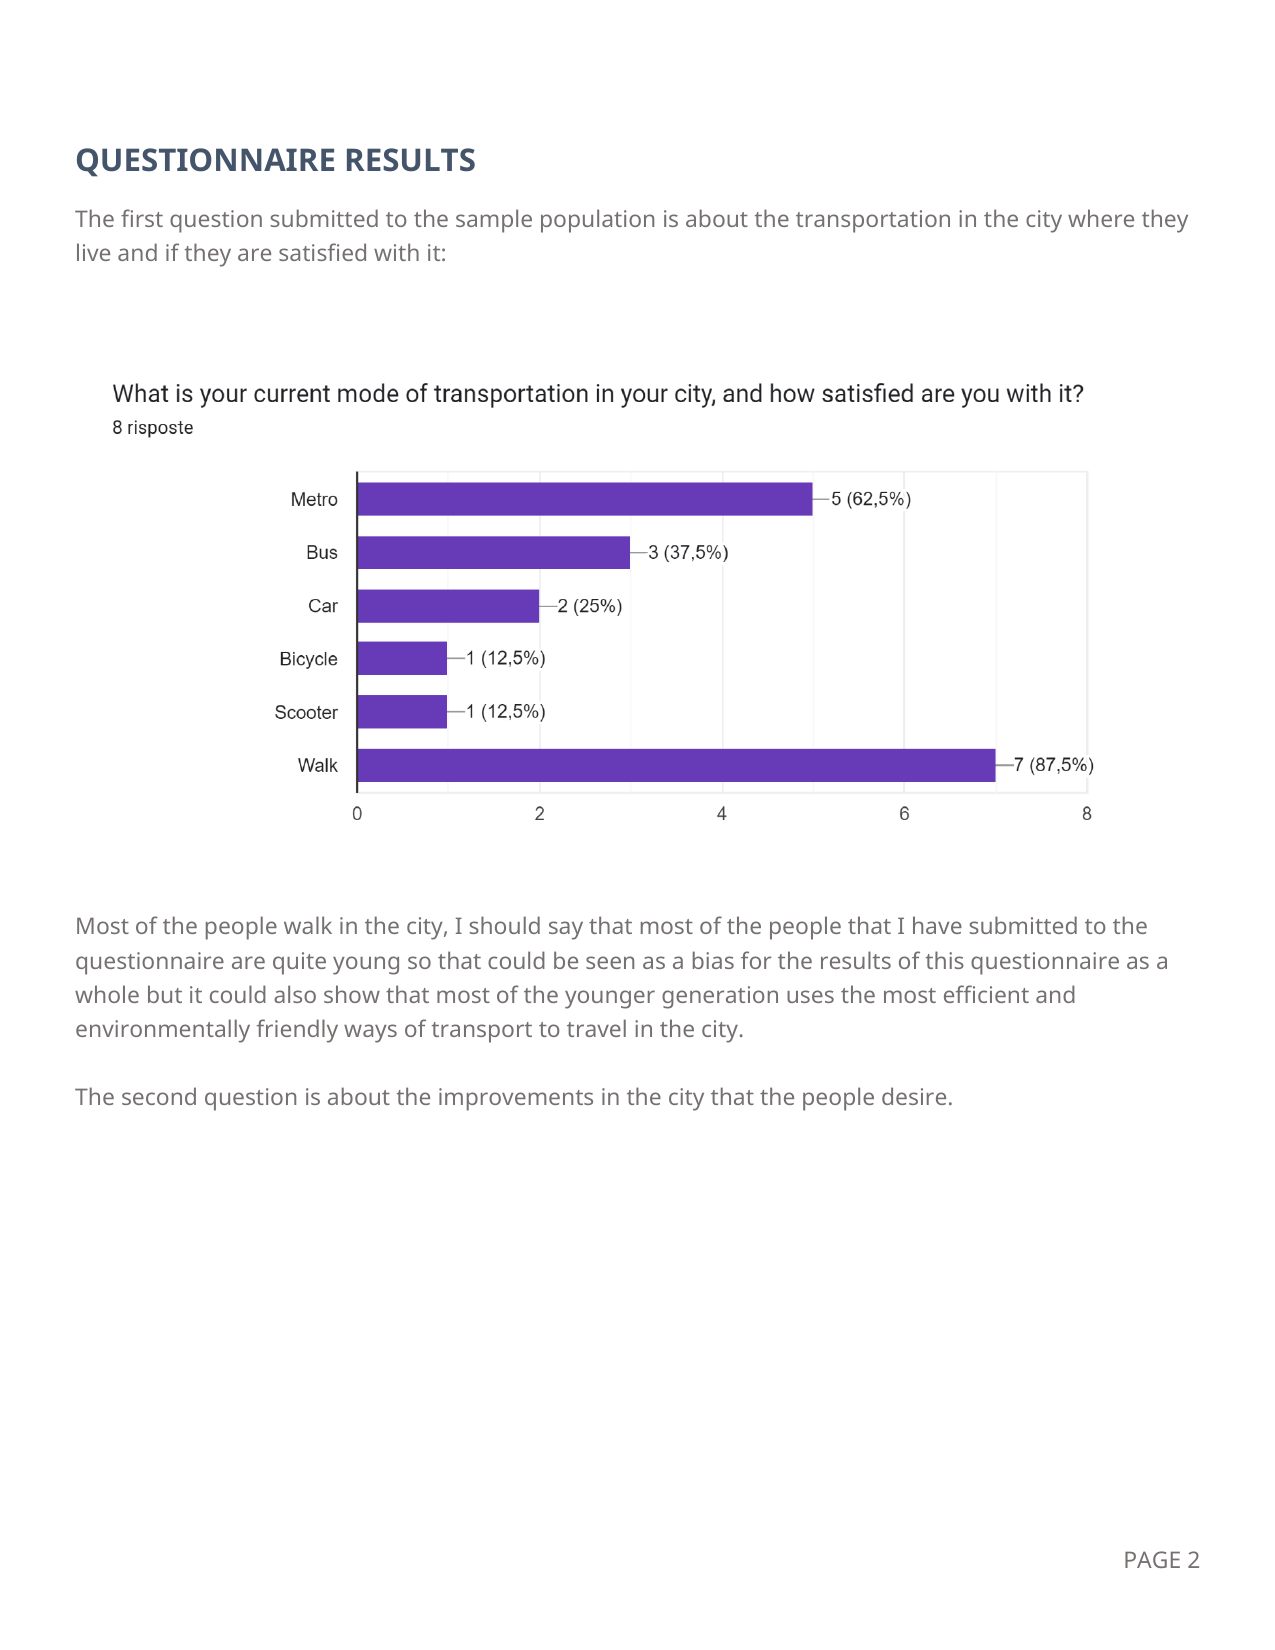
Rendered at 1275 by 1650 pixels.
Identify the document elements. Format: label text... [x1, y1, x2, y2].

text Most of the people walk in the city, I should say that most of the people that I have submitted to the questionnaire are quite young so that could be seen as a bias for the results of this questionnaire as a whole but it could also show that most of the younger generation uses the most efficient and environmentally friendly ways of transport to travel in the city. [75, 910, 1200, 1045]
text The first question submitted to the sample population is about the transportation in the city where they live and if they are satisfied with it: [75, 203, 1200, 303]
text The second question is about the improvements in the city that the people desire. [75, 1081, 1200, 1112]
subtitle QUESTIONNAIRE RESULTS [75, 137, 1200, 180]
